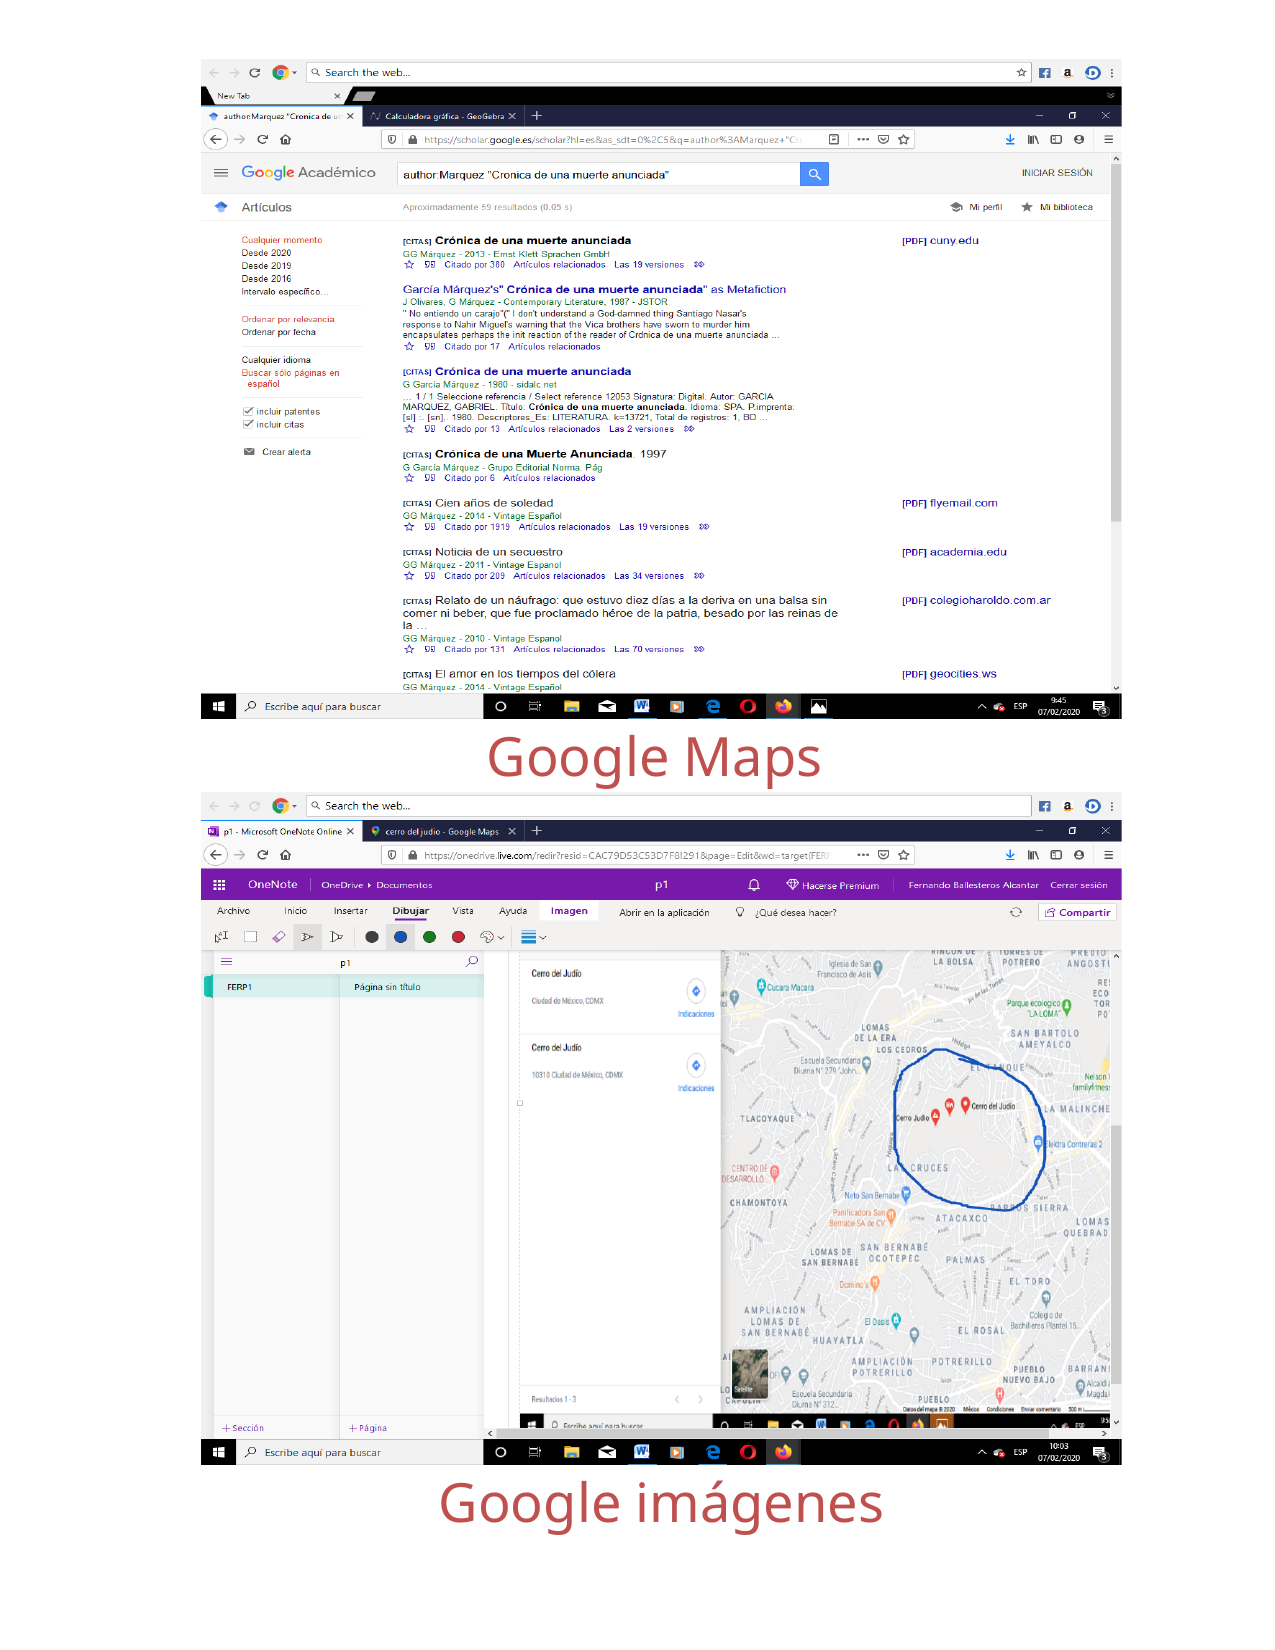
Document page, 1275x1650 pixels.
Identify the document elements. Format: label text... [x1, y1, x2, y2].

text Google imágenes [118, 1465, 1205, 1539]
text Google Maps [118, 719, 1205, 793]
